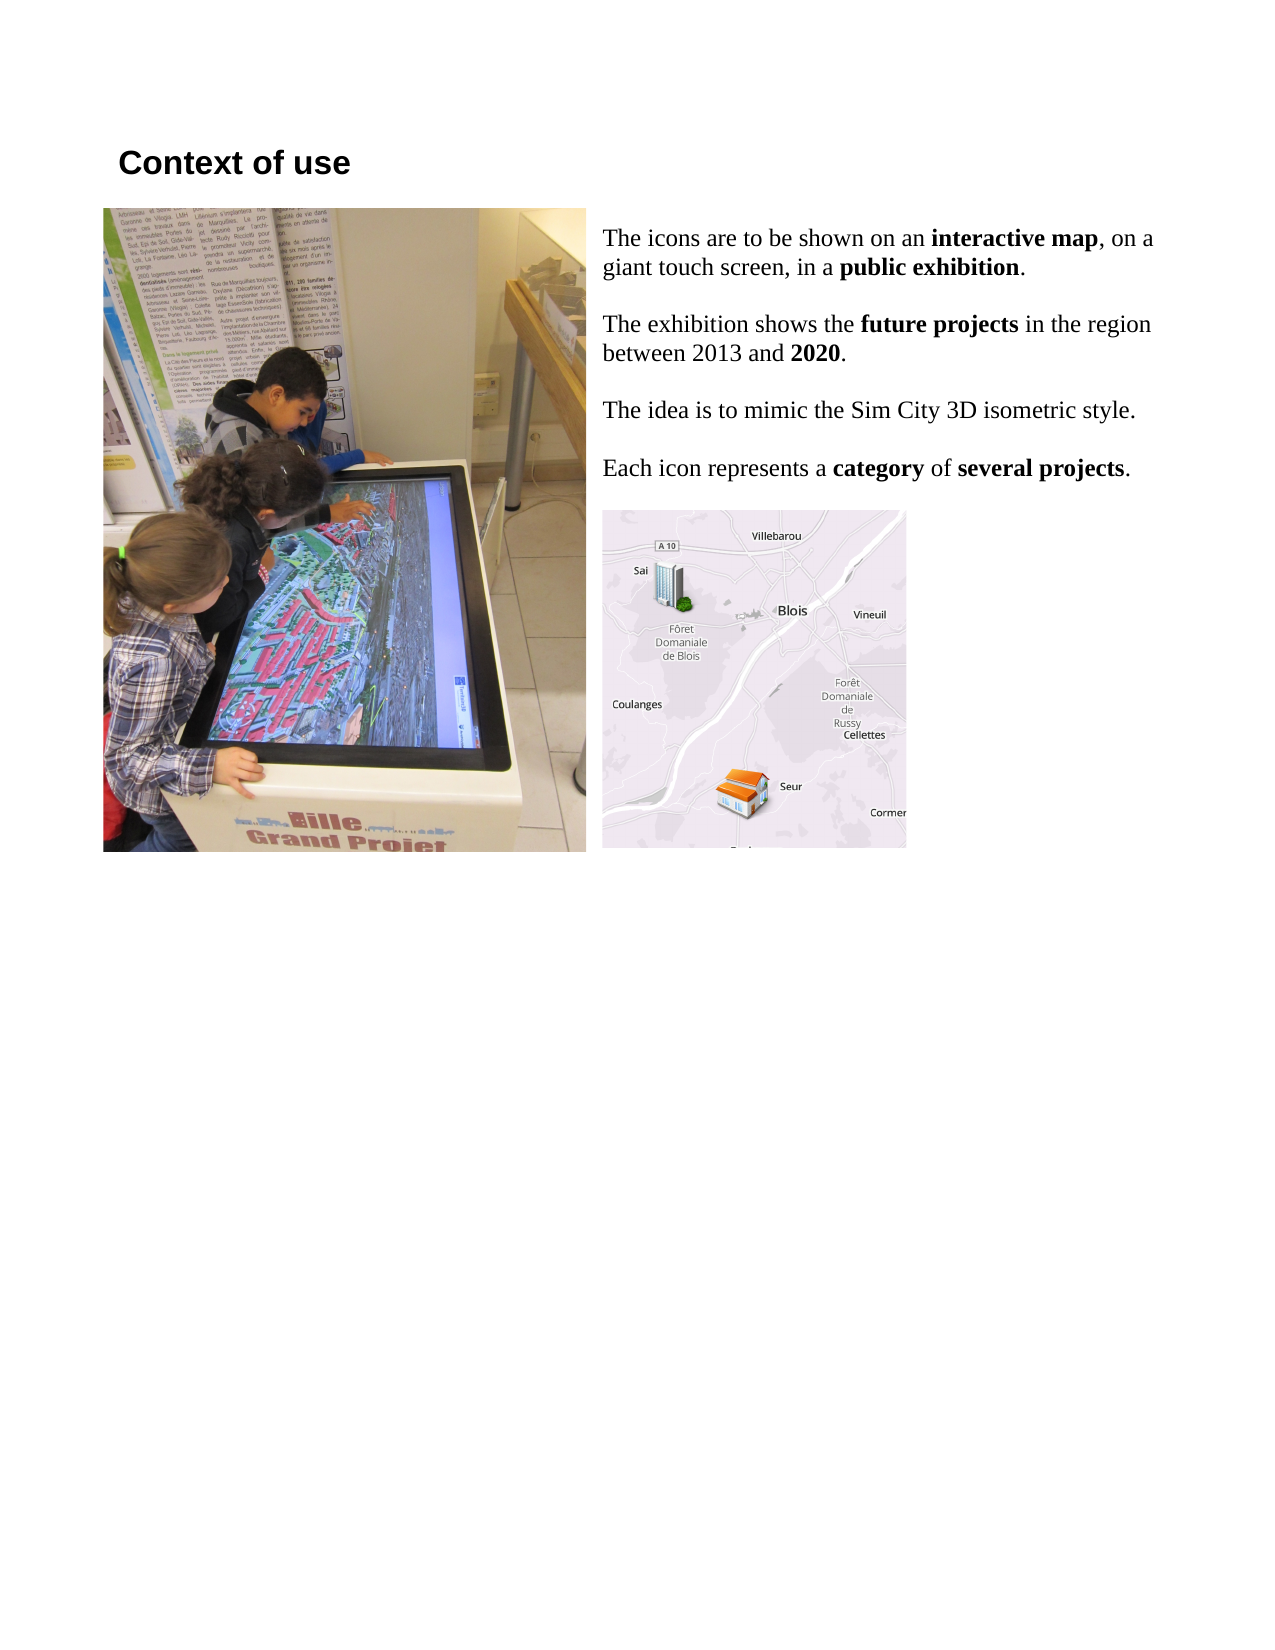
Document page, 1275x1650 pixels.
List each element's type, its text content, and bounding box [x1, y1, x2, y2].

subtitle Context of use [118, 143, 1157, 182]
text The exhibition shows the future projects in the region between 2013 and 2020. [587, 309, 1157, 367]
picture [602, 510, 907, 848]
text The idea is to mimic the Sim City 3D isometric style. [587, 396, 1157, 424]
picture [103, 208, 587, 852]
text Each icon represents a category of several projects. [587, 453, 1157, 482]
text The icons are to be shown on an interactive map, on a giant touch screen, in a public exhibition. [587, 223, 1157, 281]
